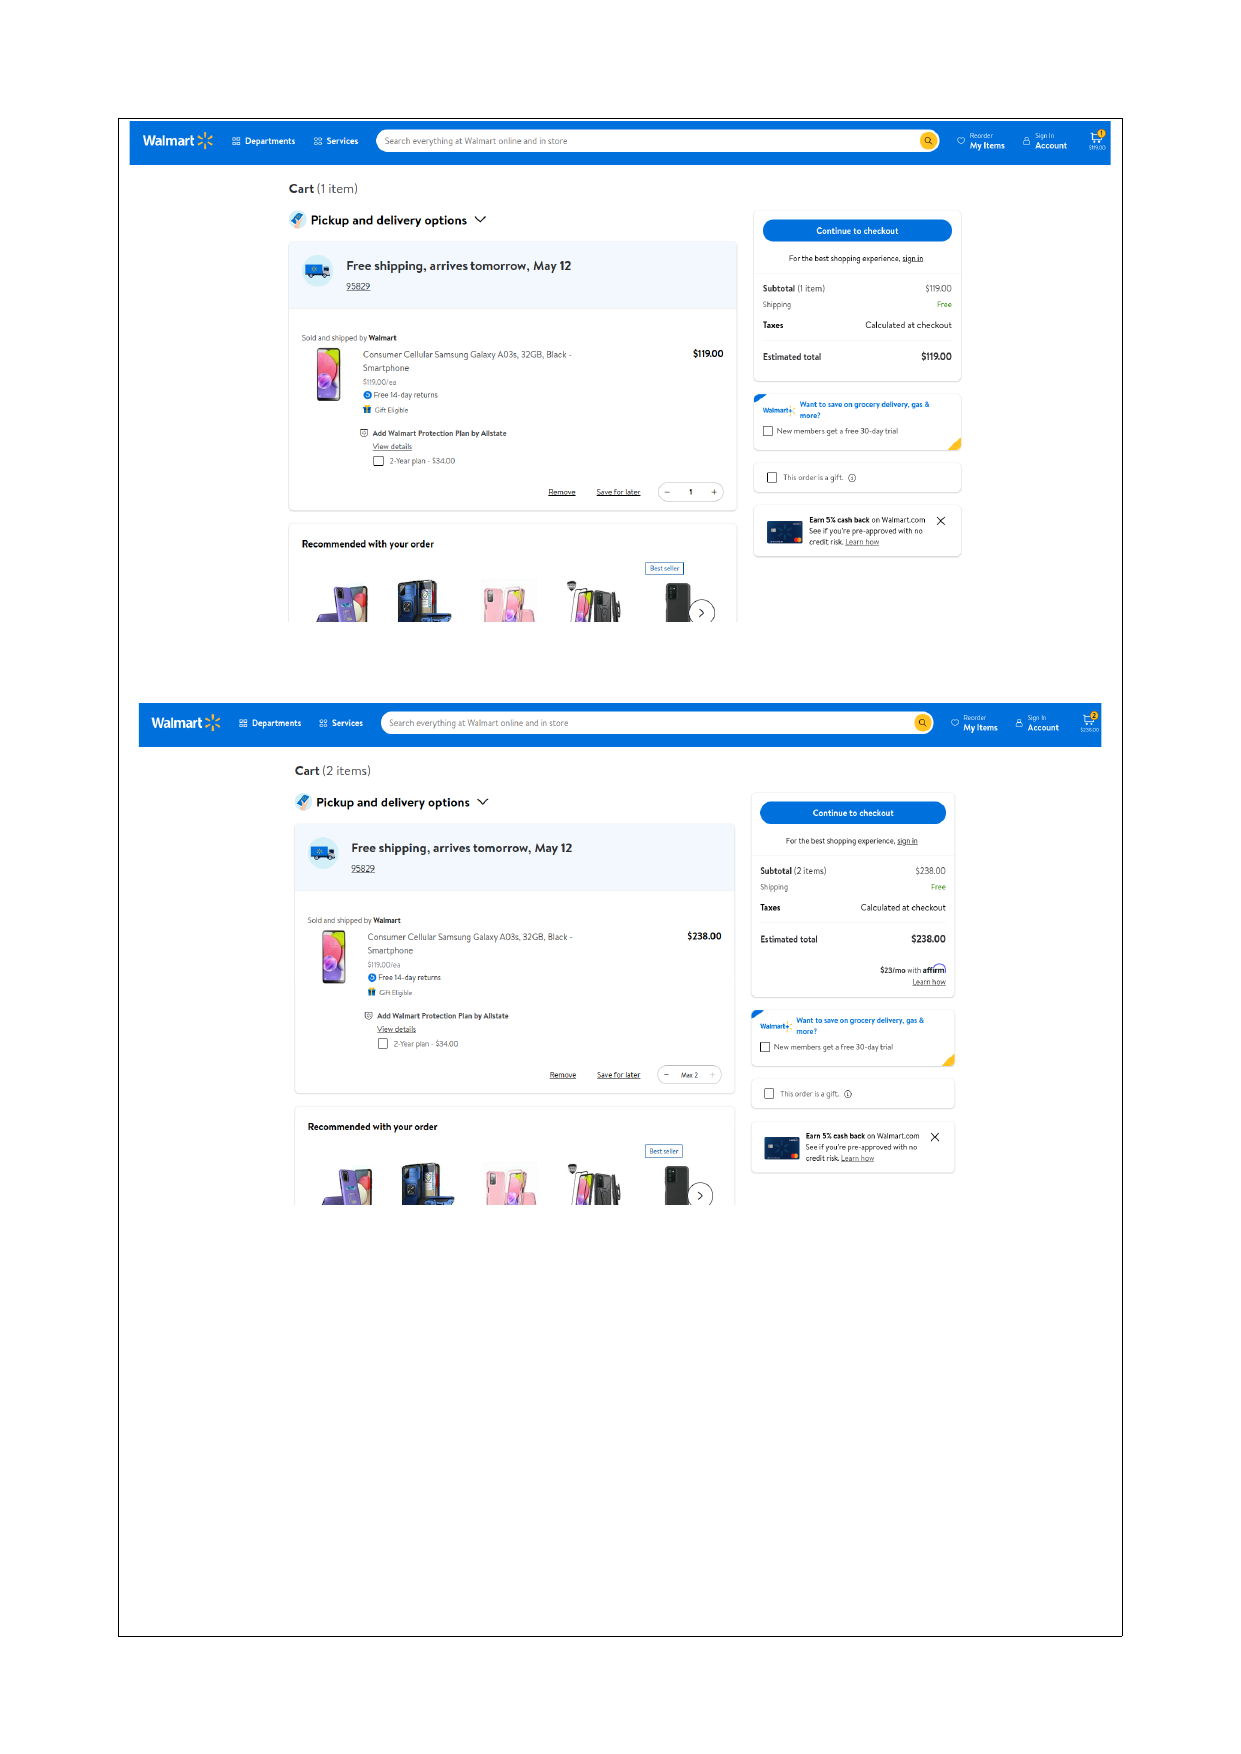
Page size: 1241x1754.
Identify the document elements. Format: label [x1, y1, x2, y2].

picture [129, 121, 1111, 622]
picture [138, 703, 1102, 1205]
